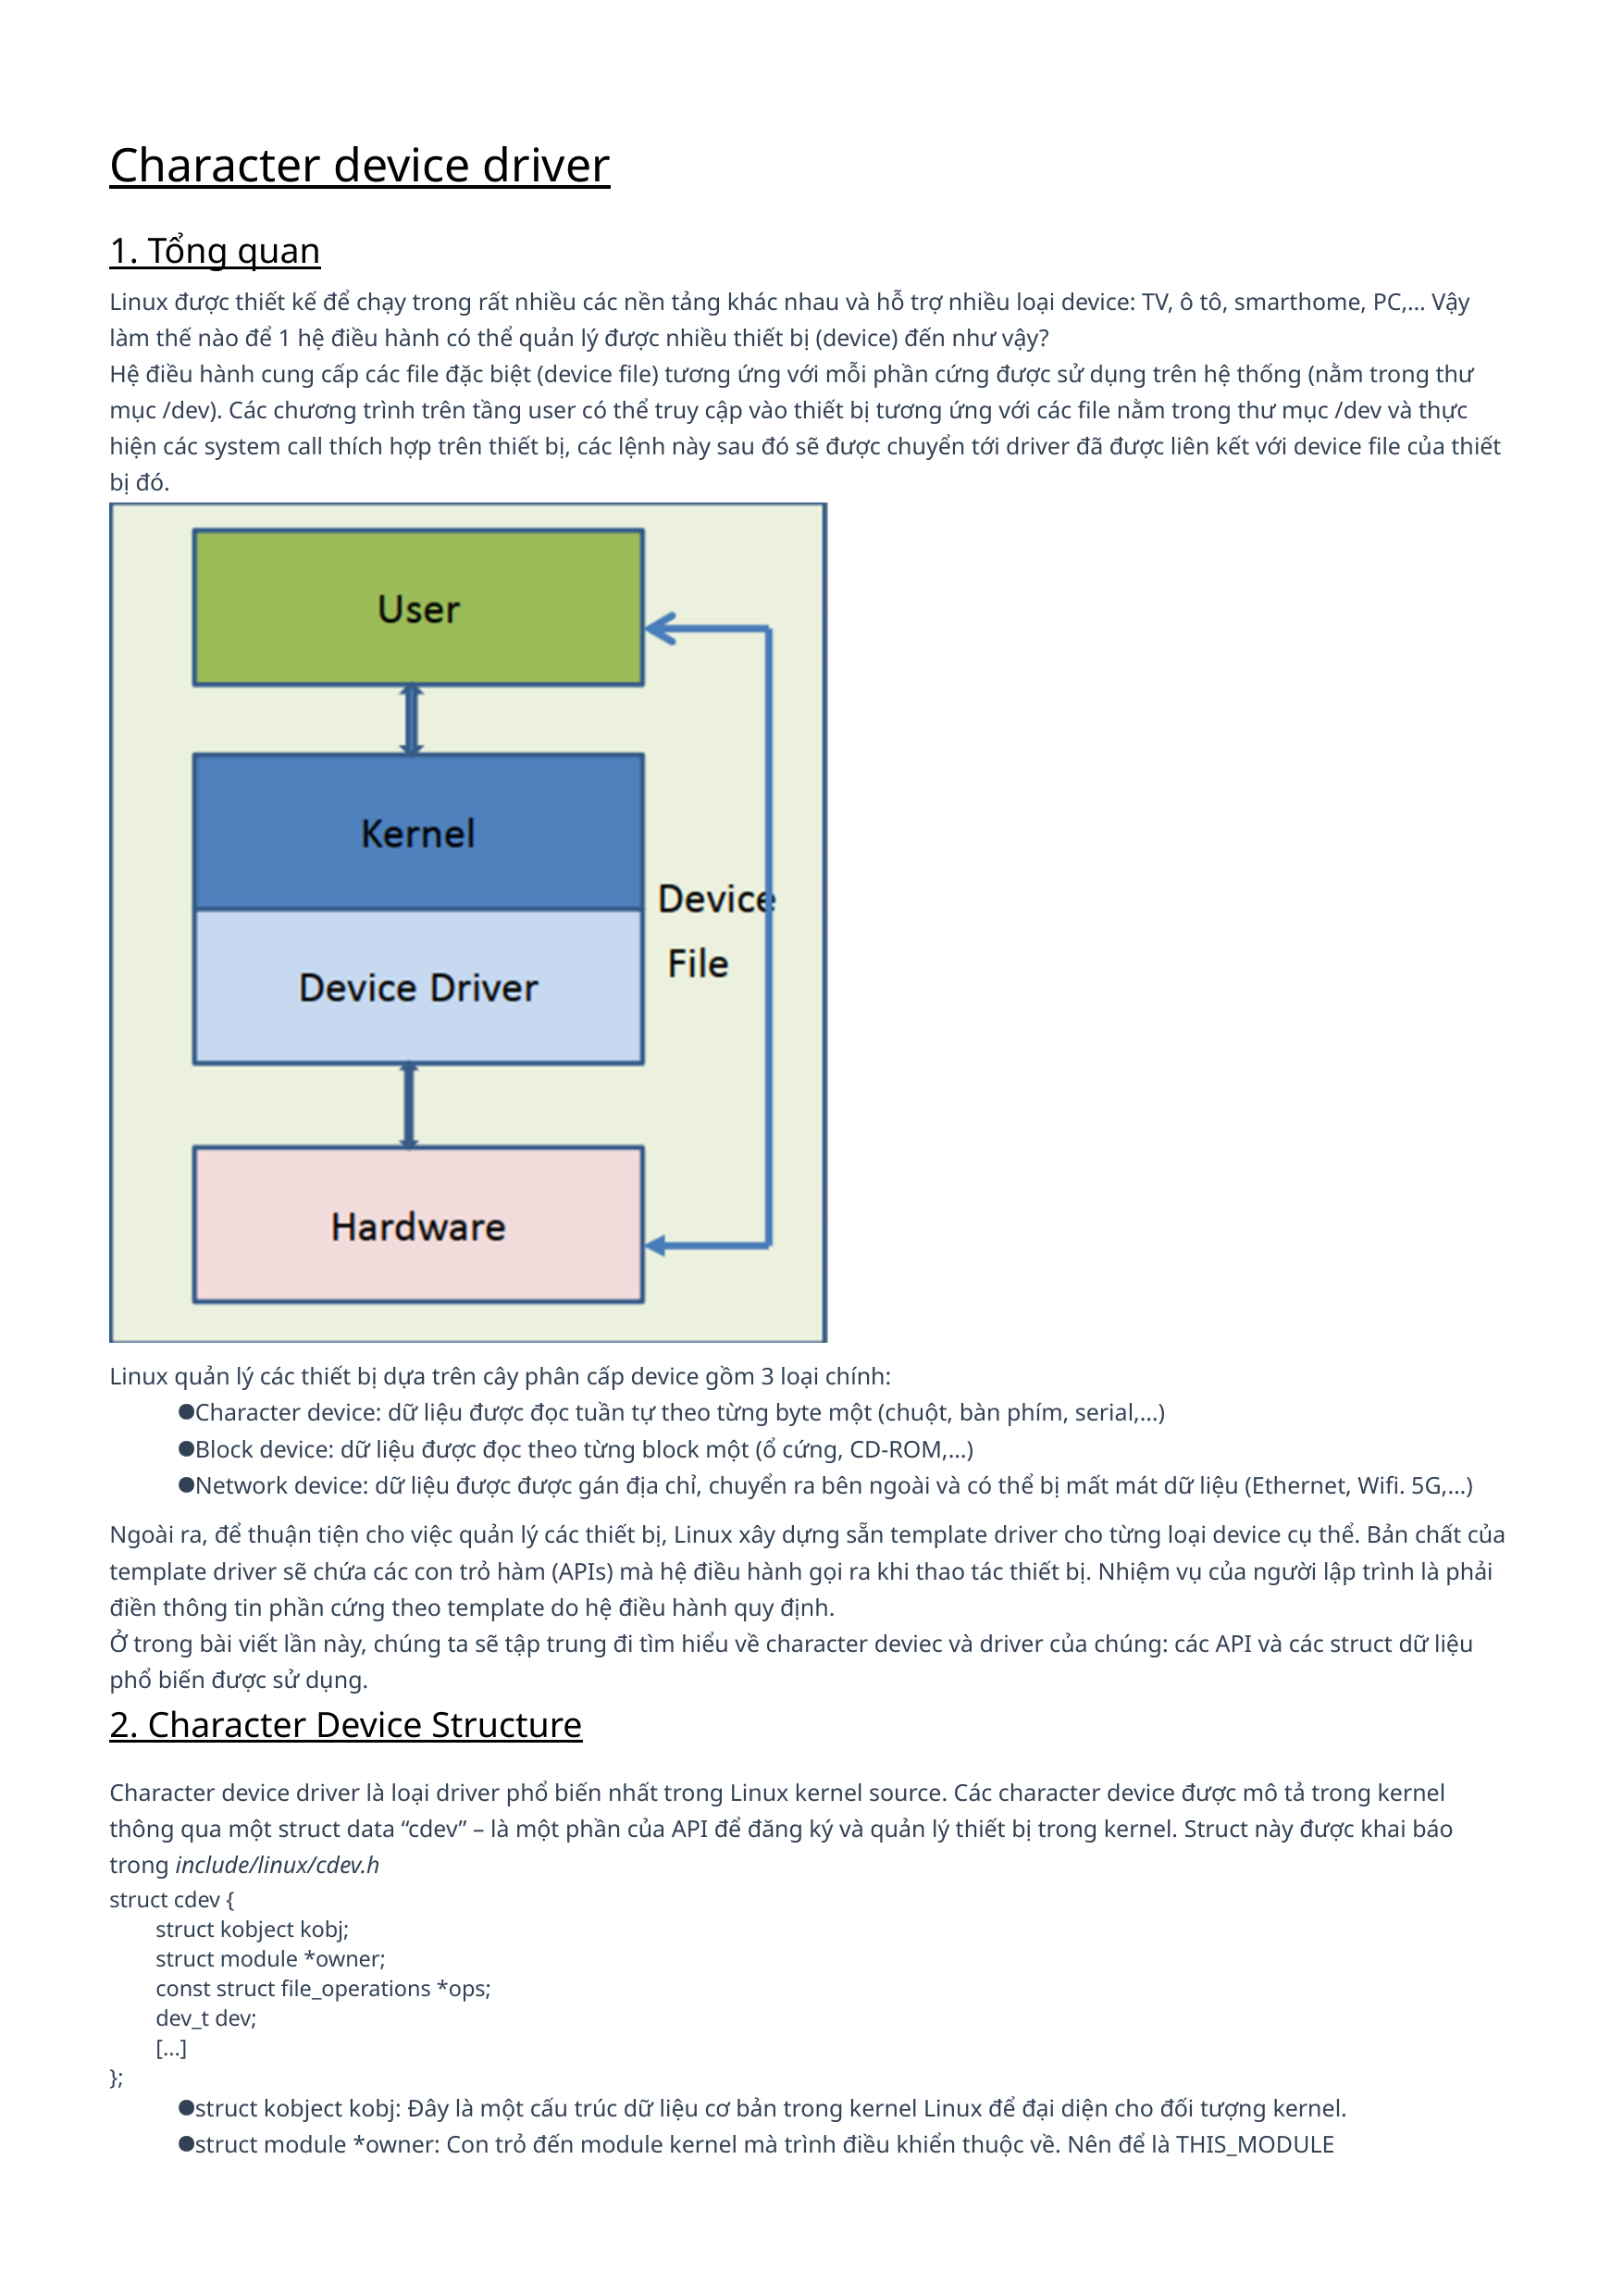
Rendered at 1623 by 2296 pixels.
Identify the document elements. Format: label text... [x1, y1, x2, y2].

text [...] [109, 2033, 1514, 2062]
text }; [109, 2062, 1514, 2092]
text Character device driver là loại driver phổ biến nhất trong Linux kernel source. Các character device được mô tả trong kernel thông qua một struct data “cdev” – là một phần của API để đăng ký và quản lý thiết bị trong kernel. Struct này được khai báo trong include/linux/cdev.h [109, 1776, 1514, 1880]
text Ở trong bài viết lần này, chúng ta sẽ tập trung đi tìm hiểu về character deviec và driver của chúng: các API và các struct dữ liệu phổ biến được sử dụng. [109, 1627, 1514, 1695]
text Linux được thiết kế để chạy trong rất nhiều các nền tảng khác nhau và hỗ trợ nhiều loại device: TV, ô tô, smarthome, PC,… Vậy làm thế nào để 1 hệ điều hành có thể quản lý được nhiều thiết bị (device) đến như vậy? [109, 285, 1514, 353]
list struct kobject kobj: Đây là một cấu trúc dữ liệu cơ bản trong kernel Linux để đại diện cho đối tượng kernel. [109, 2092, 1514, 2123]
list Network device: dữ liệu được được gán địa chỉ, chuyển ra bên ngoài và có thể bị mất mát dữ liệu (Ethernet, Wifi. 5G,…) [109, 1469, 1514, 1500]
text Linux quản lý các thiết bị dựa trên cây phân cấp device gồm 3 loại chính: [109, 1360, 1514, 1392]
text struct module *owner; [109, 1944, 1514, 1974]
text dev_t dev; [109, 2003, 1514, 2033]
subtitle Character device driver [109, 132, 1514, 195]
list Character device: dữ liệu được đọc tuần tự theo từng byte một (chuột, bàn phím, serial,…) [109, 1396, 1514, 1428]
list struct module *owner: Con trỏ đến module kernel mà trình điều khiển thuộc về. Nên để là THIS_MODULE [109, 2128, 1514, 2160]
text struct cdev { [109, 1885, 1514, 1915]
text struct kobject kobj; [109, 1915, 1514, 1944]
picture [109, 503, 828, 1343]
subtitle 1. Tổng quan [109, 226, 1514, 274]
text const struct file_operations *ops; [109, 1974, 1514, 2003]
list Block device: dữ liệu được đọc theo từng block một (ổ cứng, CD-ROM,…) [109, 1433, 1514, 1464]
text Ngoài ra, để thuận tiện cho việc quản lý các thiết bị, Linux xây dựng sẵn template driver cho từng loại device cụ thể. Bản chất của template driver sẽ chứa các con trỏ hàm (APIs) mà hệ điều hành gọi ra khi thao tác thiết bị. Nhiệm vụ của người lập trình là phải điền thông tin phần cứng theo template do hệ điều hành quy định. [109, 1519, 1514, 1622]
subtitle 2. Character Device Structure [109, 1700, 1514, 1747]
text Hệ điều hành cung cấp các file đặc biệt (device file) tương ứng với mỗi phần cứng được sử dụng trên hệ thống (nằm trong thư mục /dev). Các chương trình trên tầng user có thể truy cập vào thiết bị tương ứng với các file nằm trong thư mục /dev và thực hiện các system call thích hợp trên thiết bị, các lệnh này sau đó sẽ được chuyển tới driver đã được liên kết với device file của thiết bị đó. [109, 357, 1514, 498]
